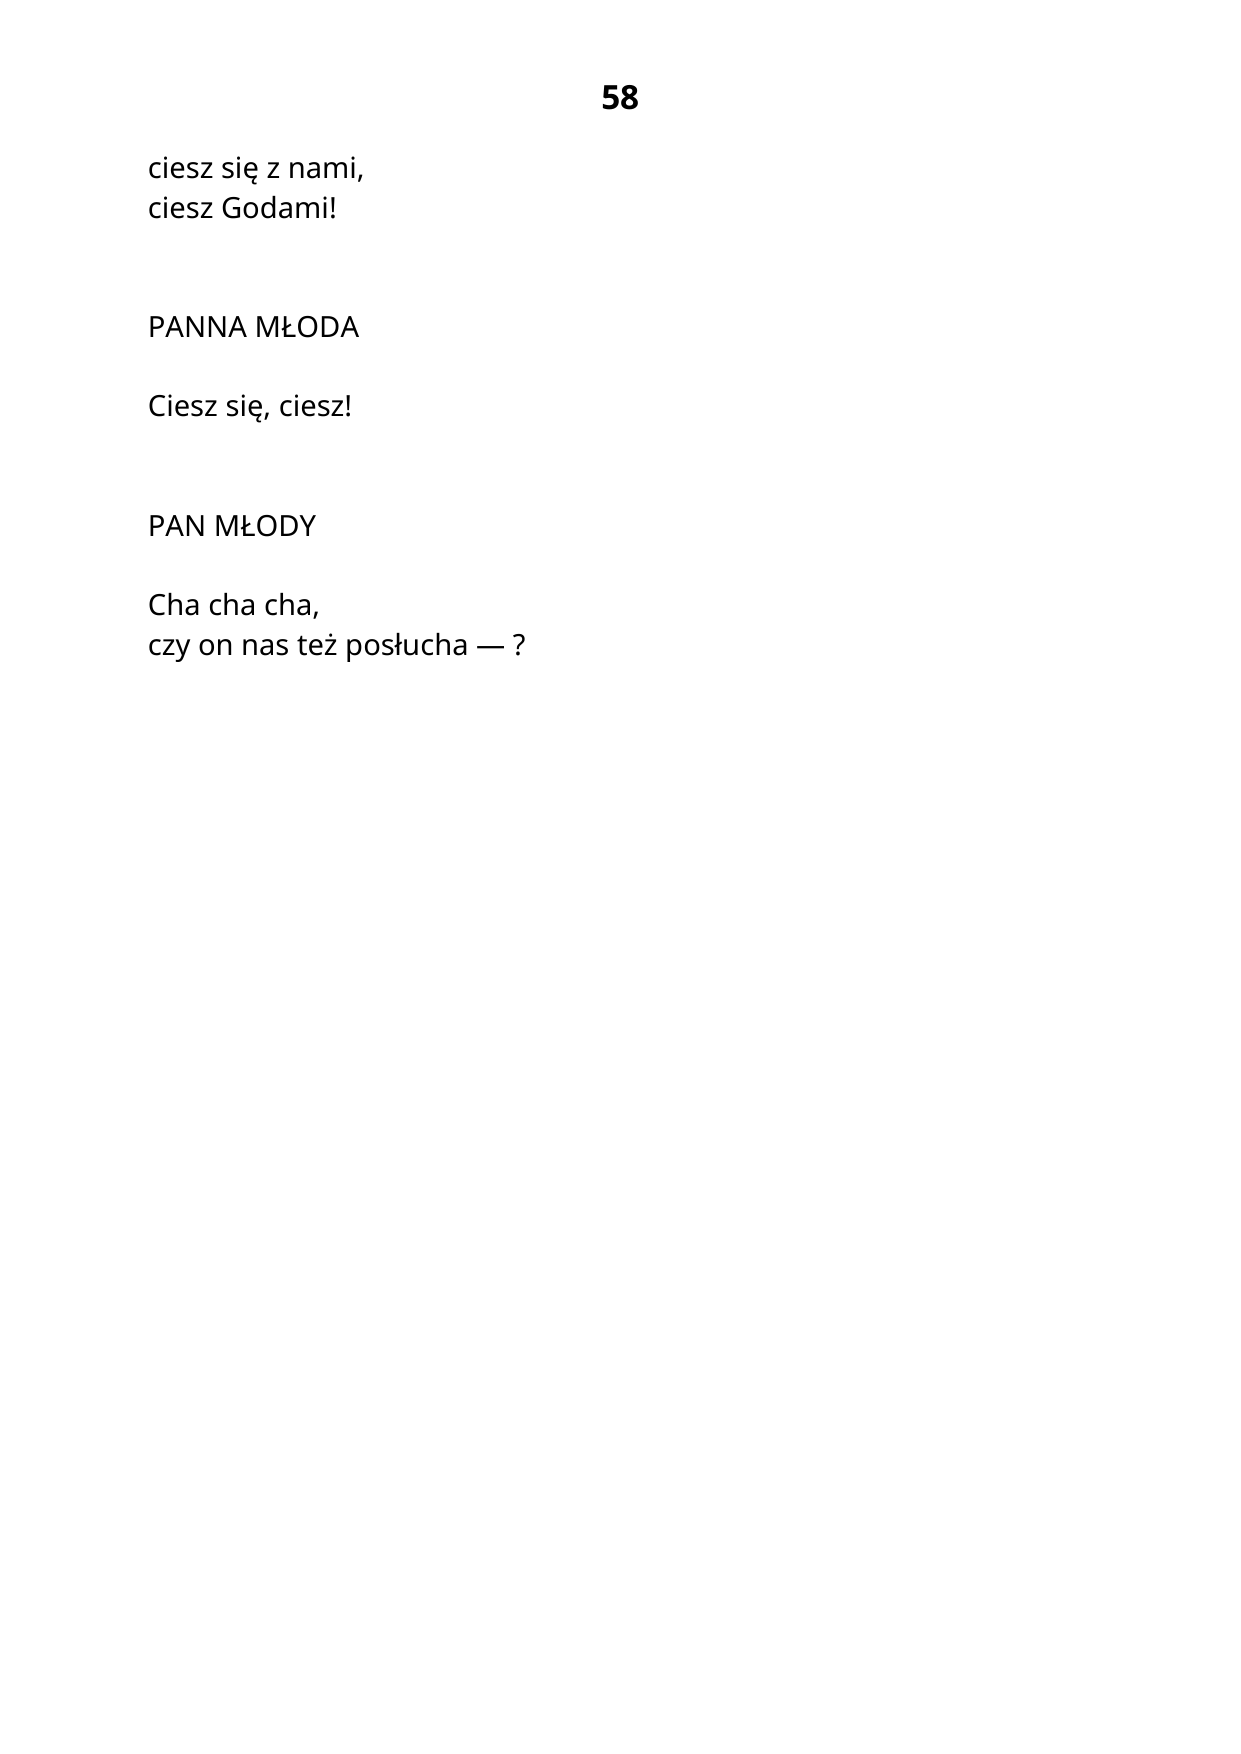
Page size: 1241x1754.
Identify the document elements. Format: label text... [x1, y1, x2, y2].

text ciesz Godami! [148, 187, 583, 227]
text PAN MŁODY [148, 505, 583, 544]
text ciesz się z nami, [148, 148, 583, 187]
text Cha cha cha, [148, 584, 583, 624]
text PANNA MŁODA [148, 306, 583, 346]
text czy on nas też posłucha — ? [148, 624, 583, 663]
text Ciesz się, ciesz! [148, 386, 583, 425]
